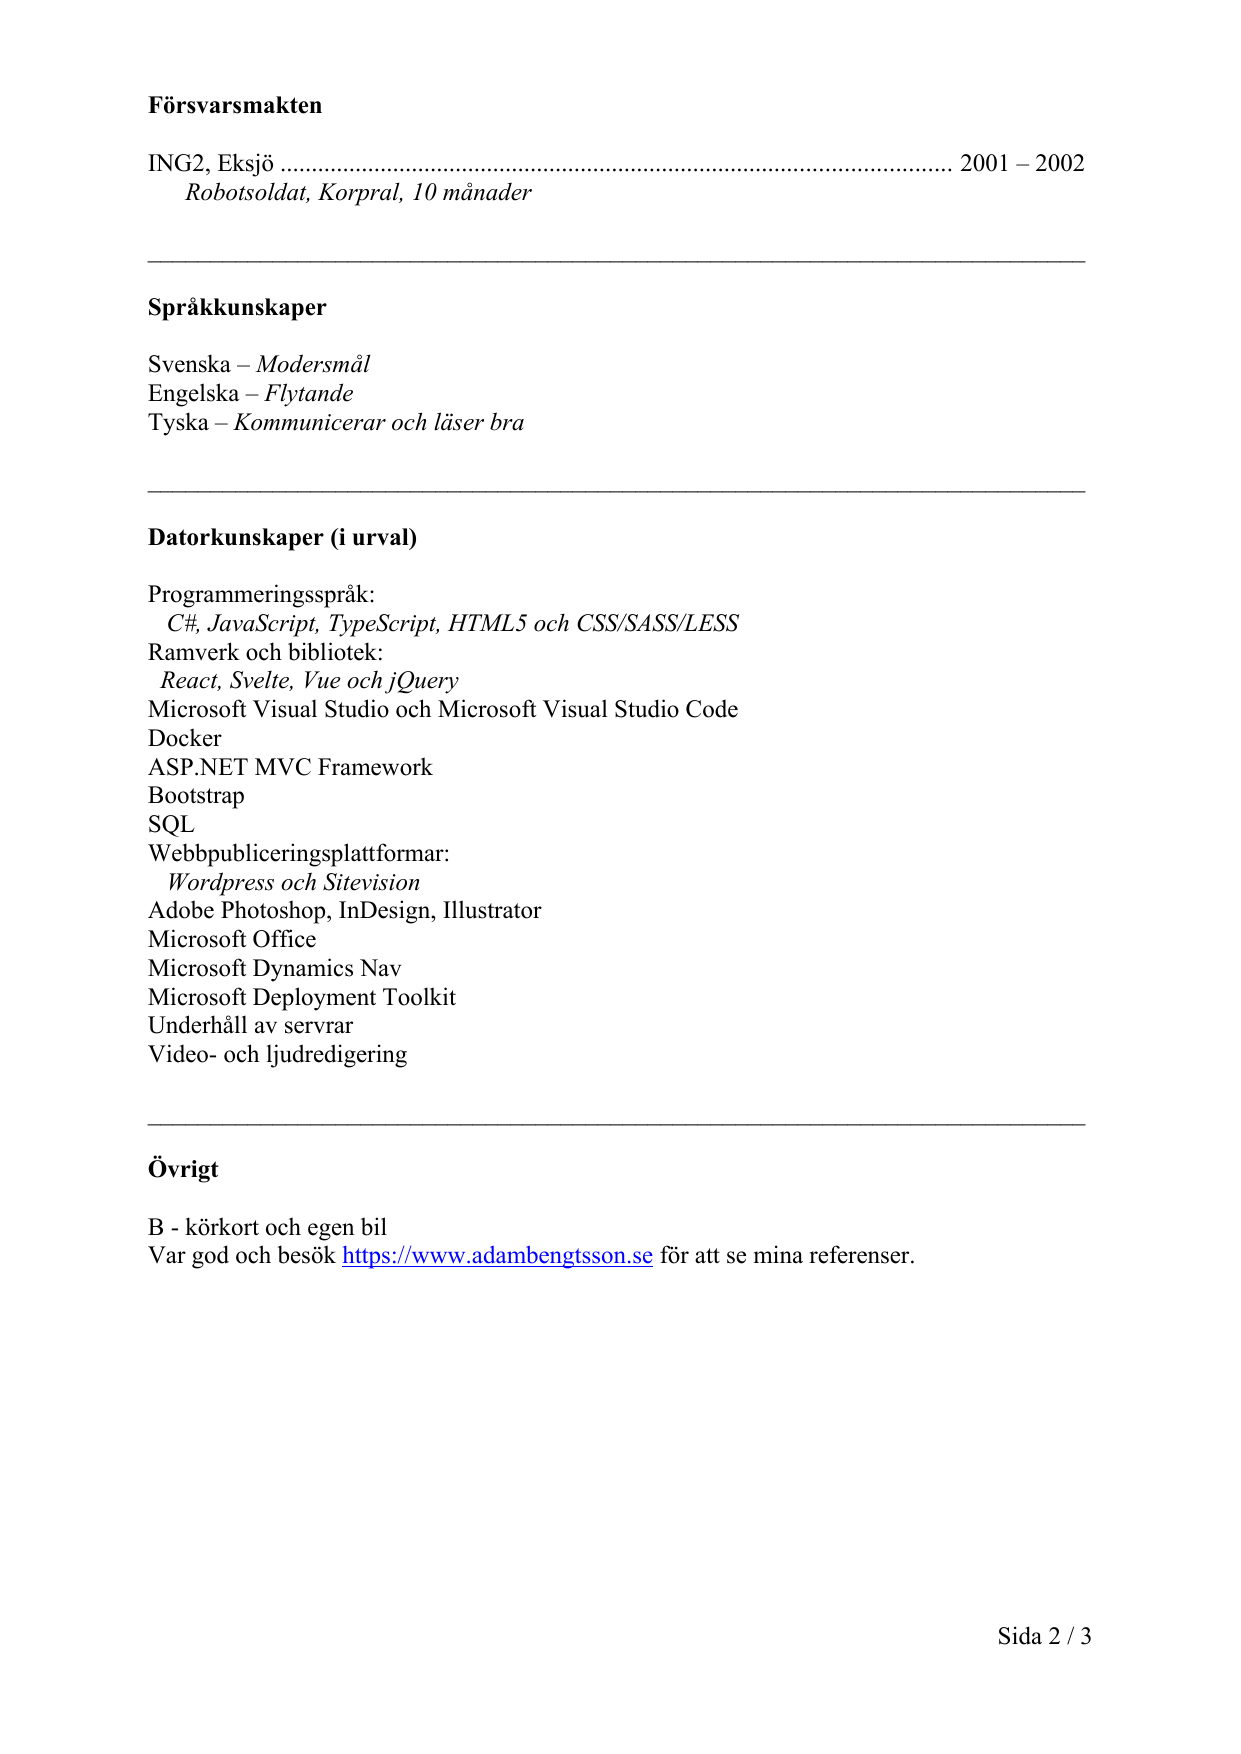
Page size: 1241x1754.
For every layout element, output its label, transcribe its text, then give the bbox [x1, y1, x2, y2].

text Video- och ljudredigering [148, 1039, 1093, 1068]
text ___________________________________________________________________________ [148, 1097, 1093, 1126]
text Adobe Photoshop, InDesign, Illustrator [148, 896, 1093, 924]
text Övrigt [148, 1154, 1093, 1183]
text Datorkunskaper (i urval) [148, 522, 1093, 551]
text Svenska – Modersmål [148, 349, 1093, 378]
text Microsoft Office [148, 924, 1093, 953]
text Språkkunskaper [148, 292, 1093, 321]
text ___________________________________________________________________________ [148, 234, 1093, 263]
text Docker ASP.NET MVC Framework Bootstrap SQL [148, 723, 1093, 838]
text Microsoft Deployment Toolkit [148, 982, 1093, 1011]
text ING2, Eksjö 2001 – 2002 [148, 148, 1093, 177]
text Webbpubliceringsplattformar: Wordpress och Sitevision [148, 838, 1093, 896]
text Robotsoldat, Korpral, 10 månader [148, 177, 1093, 206]
text Engelska – Flytande [148, 378, 1093, 407]
text ___________________________________________________________________________ [148, 464, 1093, 493]
text B - körkort och egen bil Var god och besök https://www.adambengtsson.se för att se mina referenser. [148, 1212, 1093, 1269]
text Programmeringsspråk: C#, JavaScript, TypeScript, HTML5 och CSS/SASS/LESS Ramverk och bibliotek: React, Svelte, Vue och jQuery Microsoft Visual Studio och Microsoft Visual Studio Code [148, 579, 1093, 723]
text Tyska – Kommunicerar och läser bra [148, 407, 1093, 436]
text Försvarsmakten [148, 91, 1093, 119]
text Underhåll av servrar [148, 1011, 1093, 1039]
text Microsoft Dynamics Nav [148, 953, 1093, 982]
